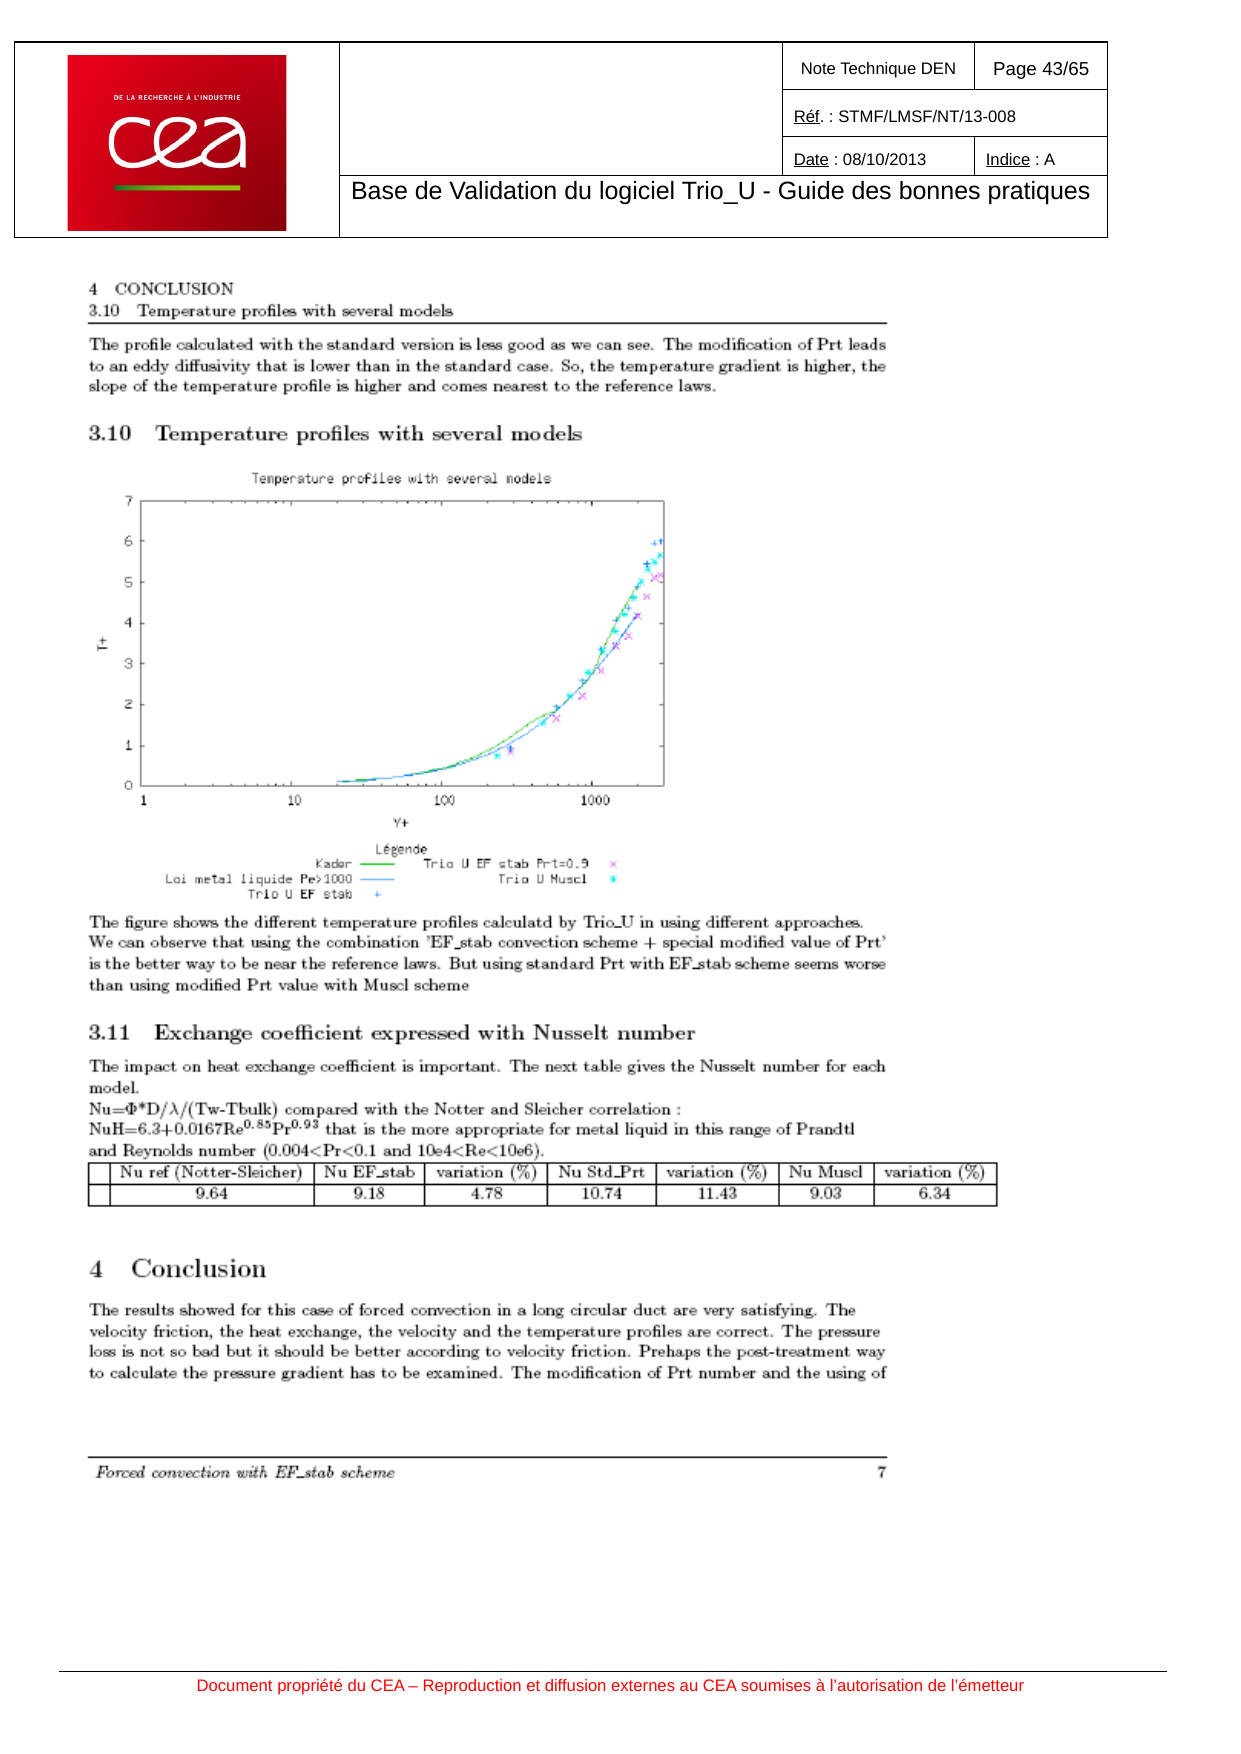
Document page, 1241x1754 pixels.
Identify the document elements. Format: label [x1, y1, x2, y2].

picture [67, 55, 287, 231]
picture [59, 266, 1004, 1492]
